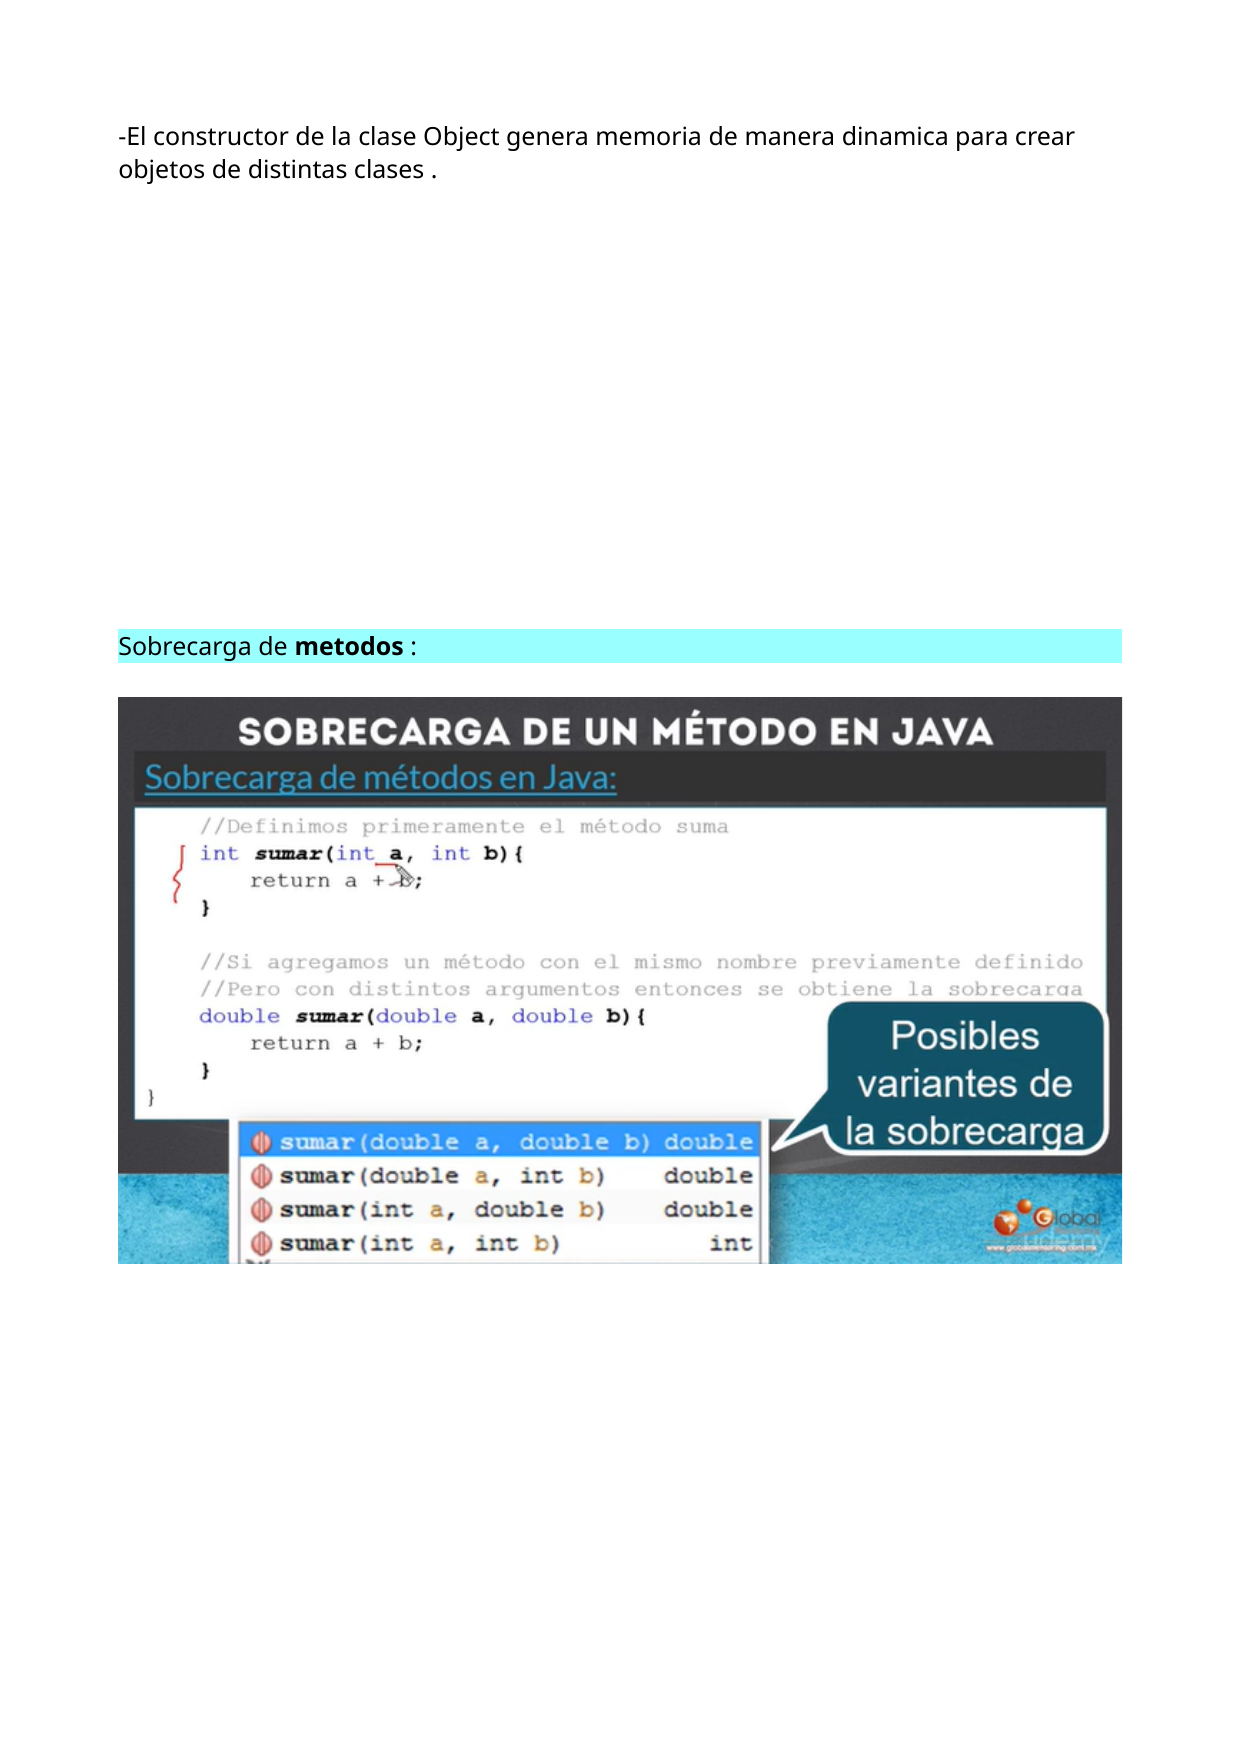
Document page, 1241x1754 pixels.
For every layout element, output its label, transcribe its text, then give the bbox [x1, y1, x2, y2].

text Sobrecarga de metodos : [118, 629, 1122, 663]
picture [118, 697, 1123, 1264]
text -El constructor de la clase Object genera memoria de manera dinamica para crear objetos de distintas clases . [118, 118, 1122, 186]
